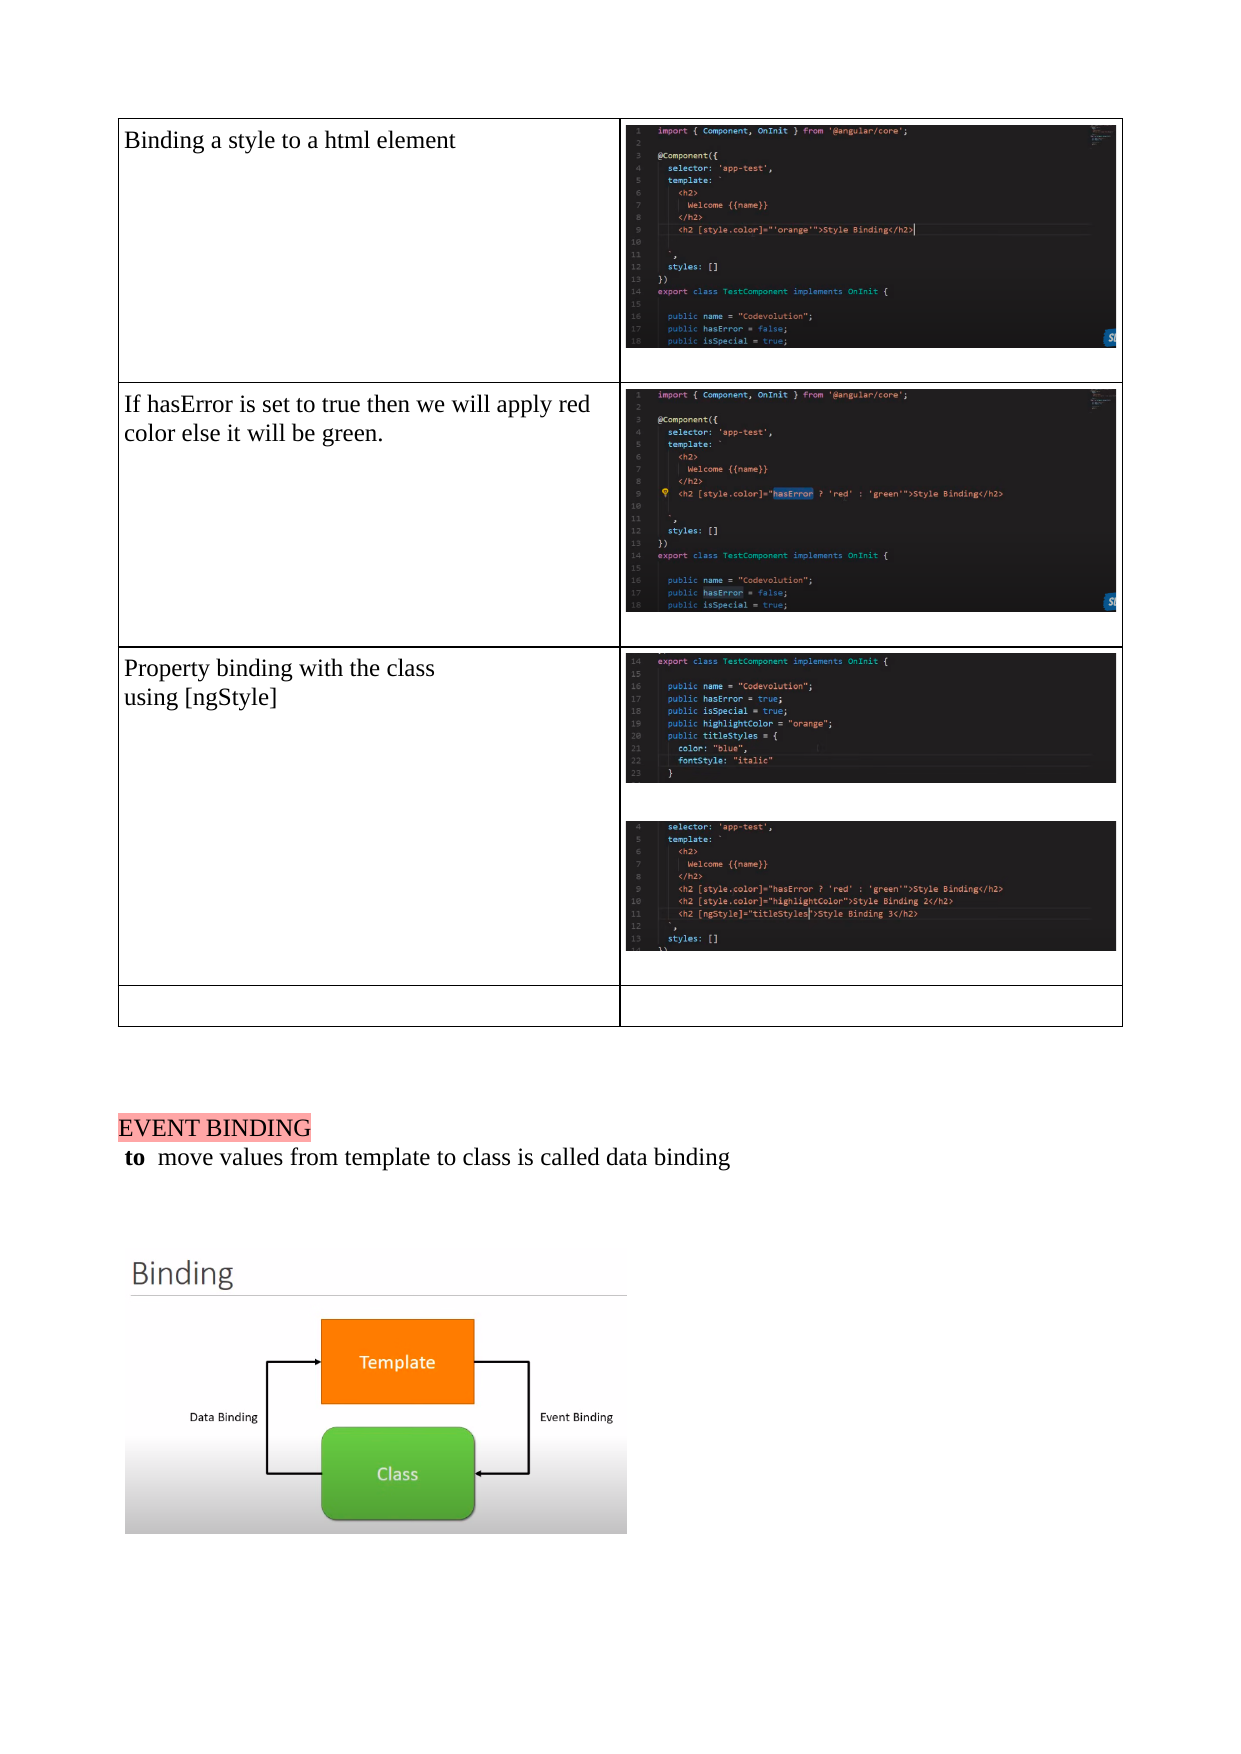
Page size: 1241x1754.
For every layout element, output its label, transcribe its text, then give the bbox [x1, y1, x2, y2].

table_cell Property binding with the class using [ngStyle] [119, 648, 619, 985]
table_cell [621, 986, 1122, 1026]
picture [625, 821, 1117, 951]
text to move values from template to class is called data binding [118, 1142, 1122, 1171]
picture [625, 125, 1117, 348]
text EVENT BINDING [118, 1113, 1122, 1142]
table_cell [119, 986, 619, 1026]
picture [125, 1248, 627, 1534]
picture [625, 653, 1117, 783]
table_cell [621, 648, 1122, 985]
table_header Binding a style to a html element [119, 119, 619, 382]
table_header [621, 119, 1122, 382]
table_cell If hasError is set to true then we will apply red color else it will be green. [119, 383, 619, 646]
table_cell [621, 383, 1122, 646]
picture [625, 389, 1117, 612]
